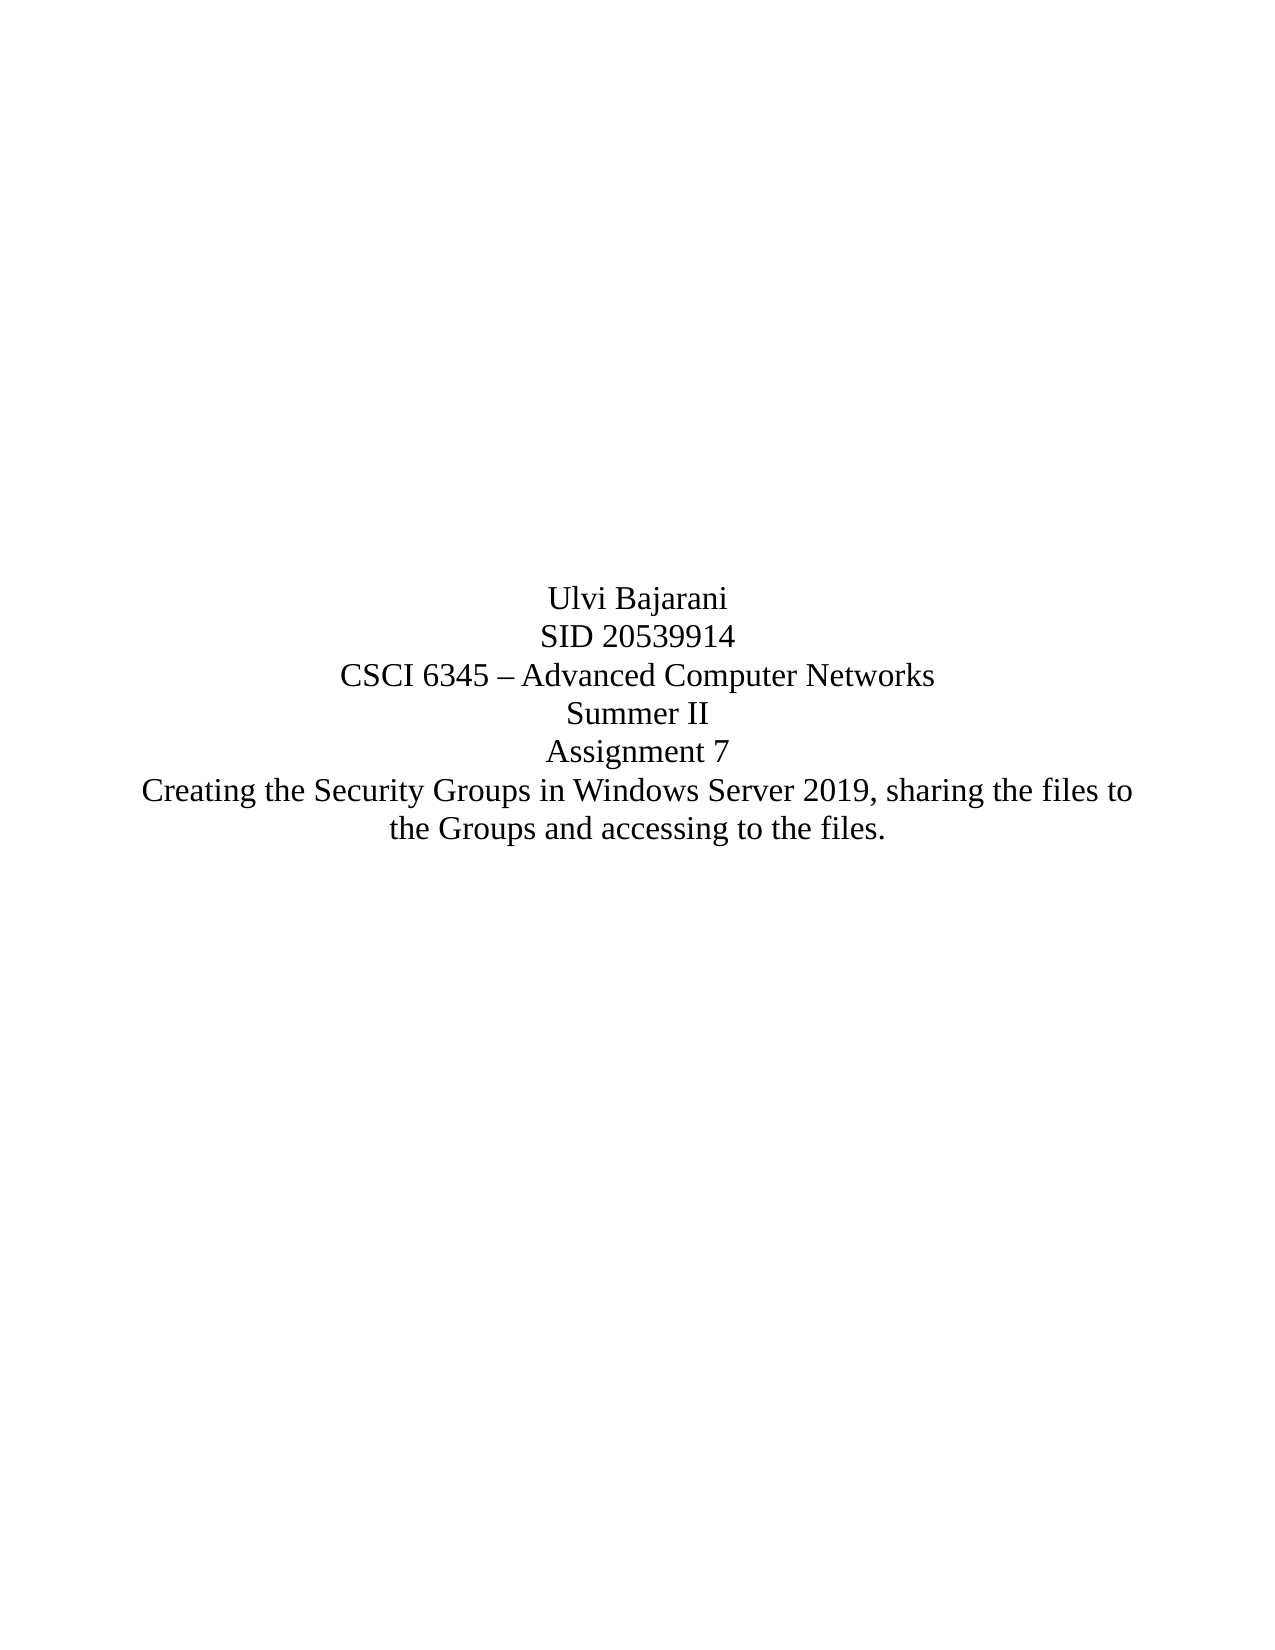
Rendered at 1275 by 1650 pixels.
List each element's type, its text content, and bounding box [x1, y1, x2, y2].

text Ulvi Bajarani [118, 578, 1157, 616]
text Assignment 7 [118, 731, 1157, 770]
text Summer II [118, 693, 1157, 731]
text CSCI 6345 – Advanced Computer Networks [118, 655, 1157, 693]
text SID 20539914 [118, 616, 1157, 655]
text Creating the Security Groups in Windows Server 2019, sharing the files to the Groups and accessing to the files. [118, 770, 1157, 846]
